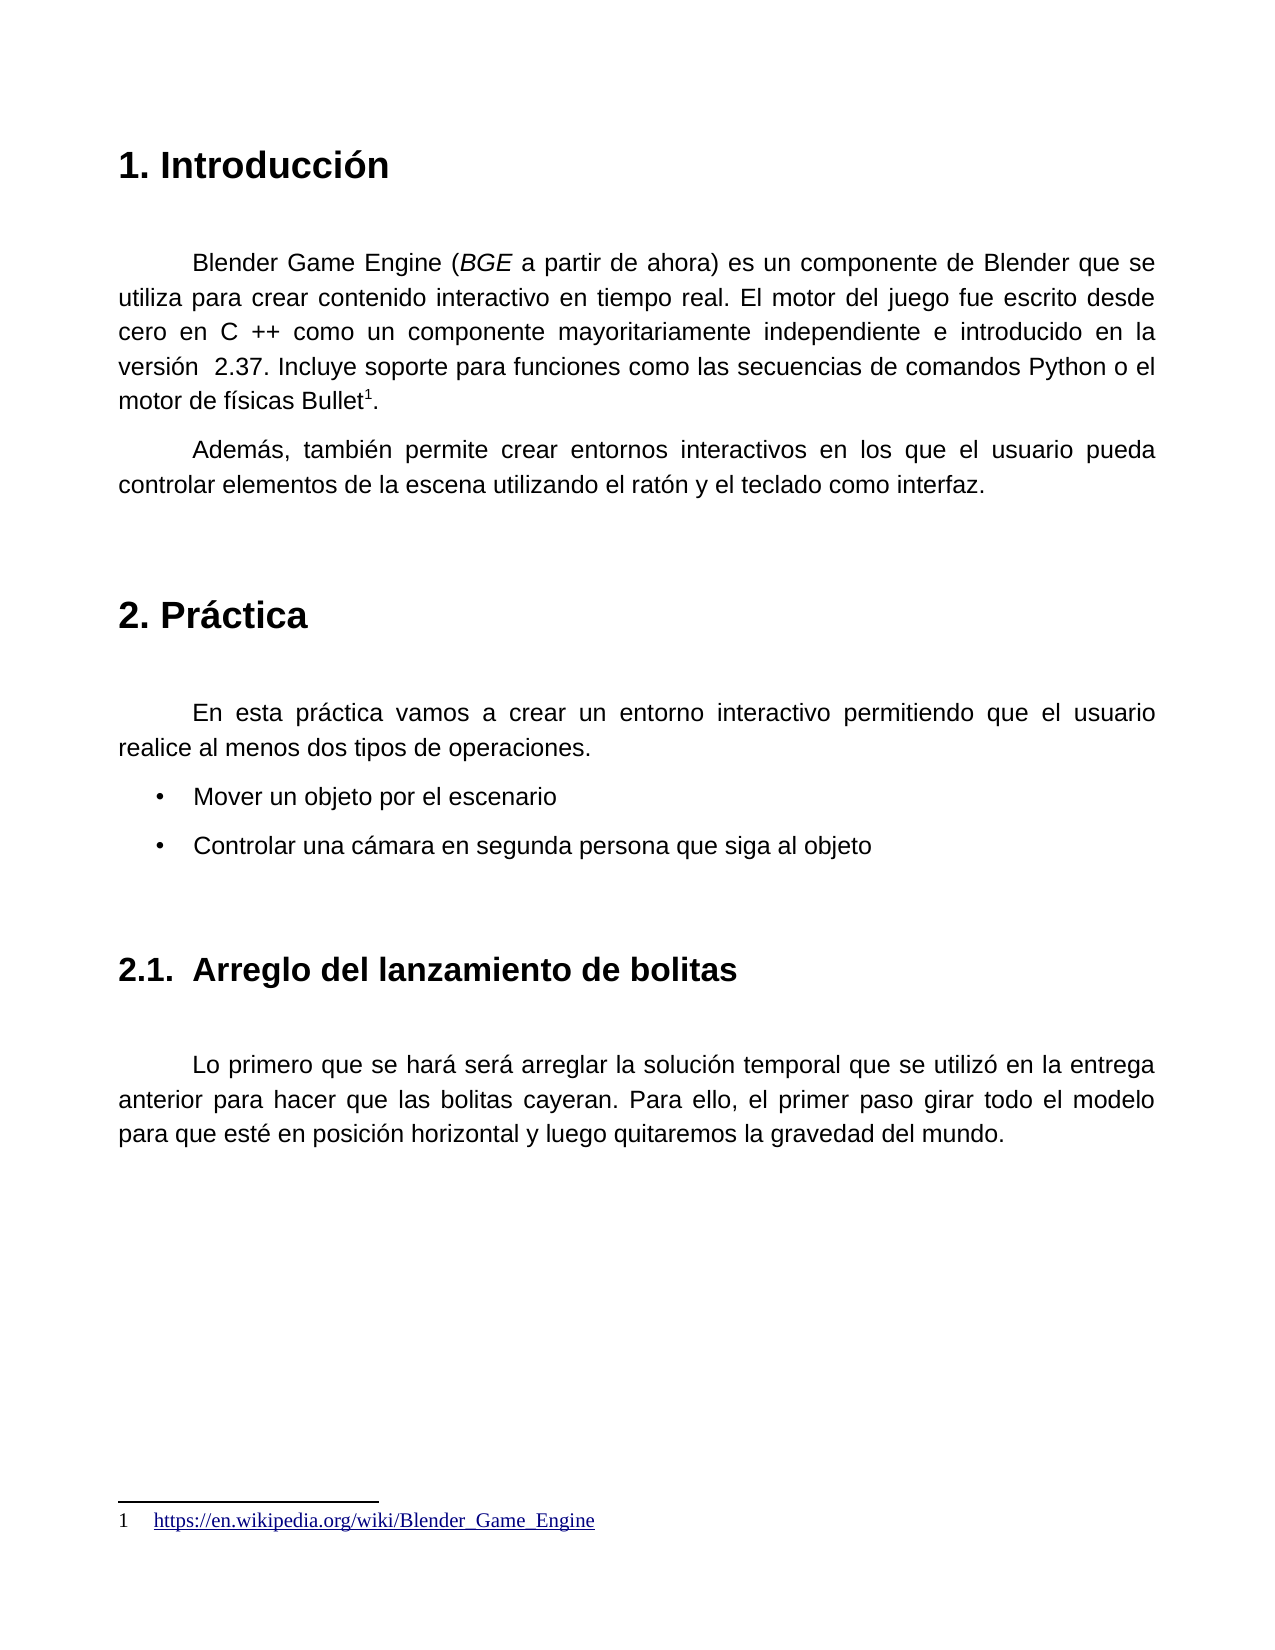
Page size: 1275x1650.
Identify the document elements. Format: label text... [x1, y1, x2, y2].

subtitle 2.1. Arreglo del lanzamiento de bolitas [118, 950, 1157, 988]
text Blender Game Engine (BGE a partir de ahora) es un componente de Blender que se utiliza para crear contenido interactivo en tiempo real. El motor del juego fue escrito desde cero en C ++ como un componente mayoritariamente independiente e introducido en la versión 2.37. Incluye soporte para funciones como las secuencias de comandos Python o el motor de físicas Bullet. [118, 248, 1157, 415]
list Mover un objeto por el escenario [156, 782, 1157, 811]
text Lo primero que se hará será arreglar la solución temporal que se utilizó en la entrega anterior para hacer que las bolitas cayeran. Para ello, el primer paso girar todo el modelo para que esté en posición horizontal y luego quitaremos la gravedad del mundo. [118, 1050, 1157, 1148]
text En esta práctica vamos a crear un entorno interactivo permitiendo que el usuario realice al menos dos tipos de operaciones. [118, 698, 1157, 761]
text Además, también permite crear entornos interactivos en los que el usuario pueda controlar elementos de la escena utilizando el ratón y el teclado como interfaz. [118, 435, 1157, 498]
subtitle 1. Introducción [118, 143, 1157, 187]
text https://en.wikipedia.org/wiki/Blender_Game_Engine [118, 1508, 1157, 1532]
list Controlar una cámara en segunda persona que siga al objeto [156, 831, 1157, 860]
subtitle 2. Práctica [118, 593, 1157, 637]
